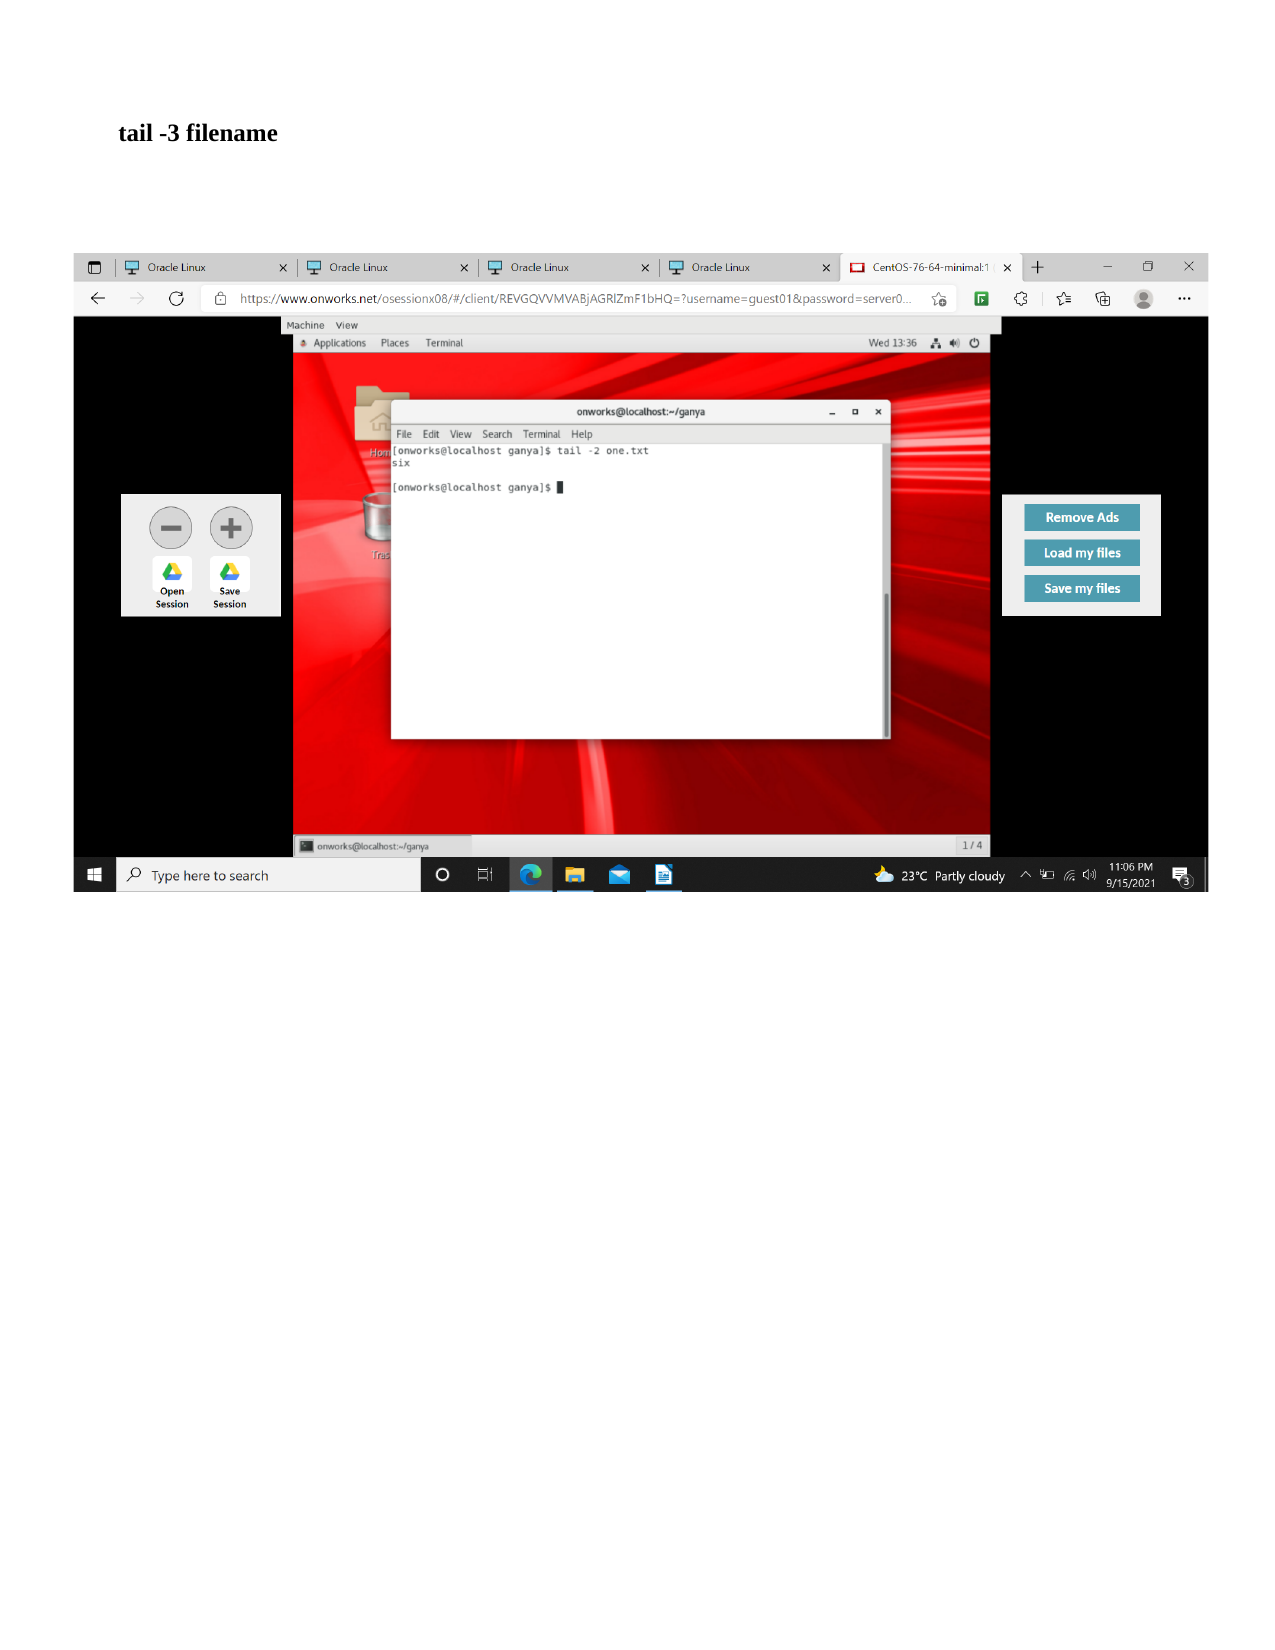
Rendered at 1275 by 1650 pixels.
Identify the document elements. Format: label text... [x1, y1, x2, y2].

picture [73, 253, 1209, 892]
text tail -3 filename [118, 118, 1157, 147]
